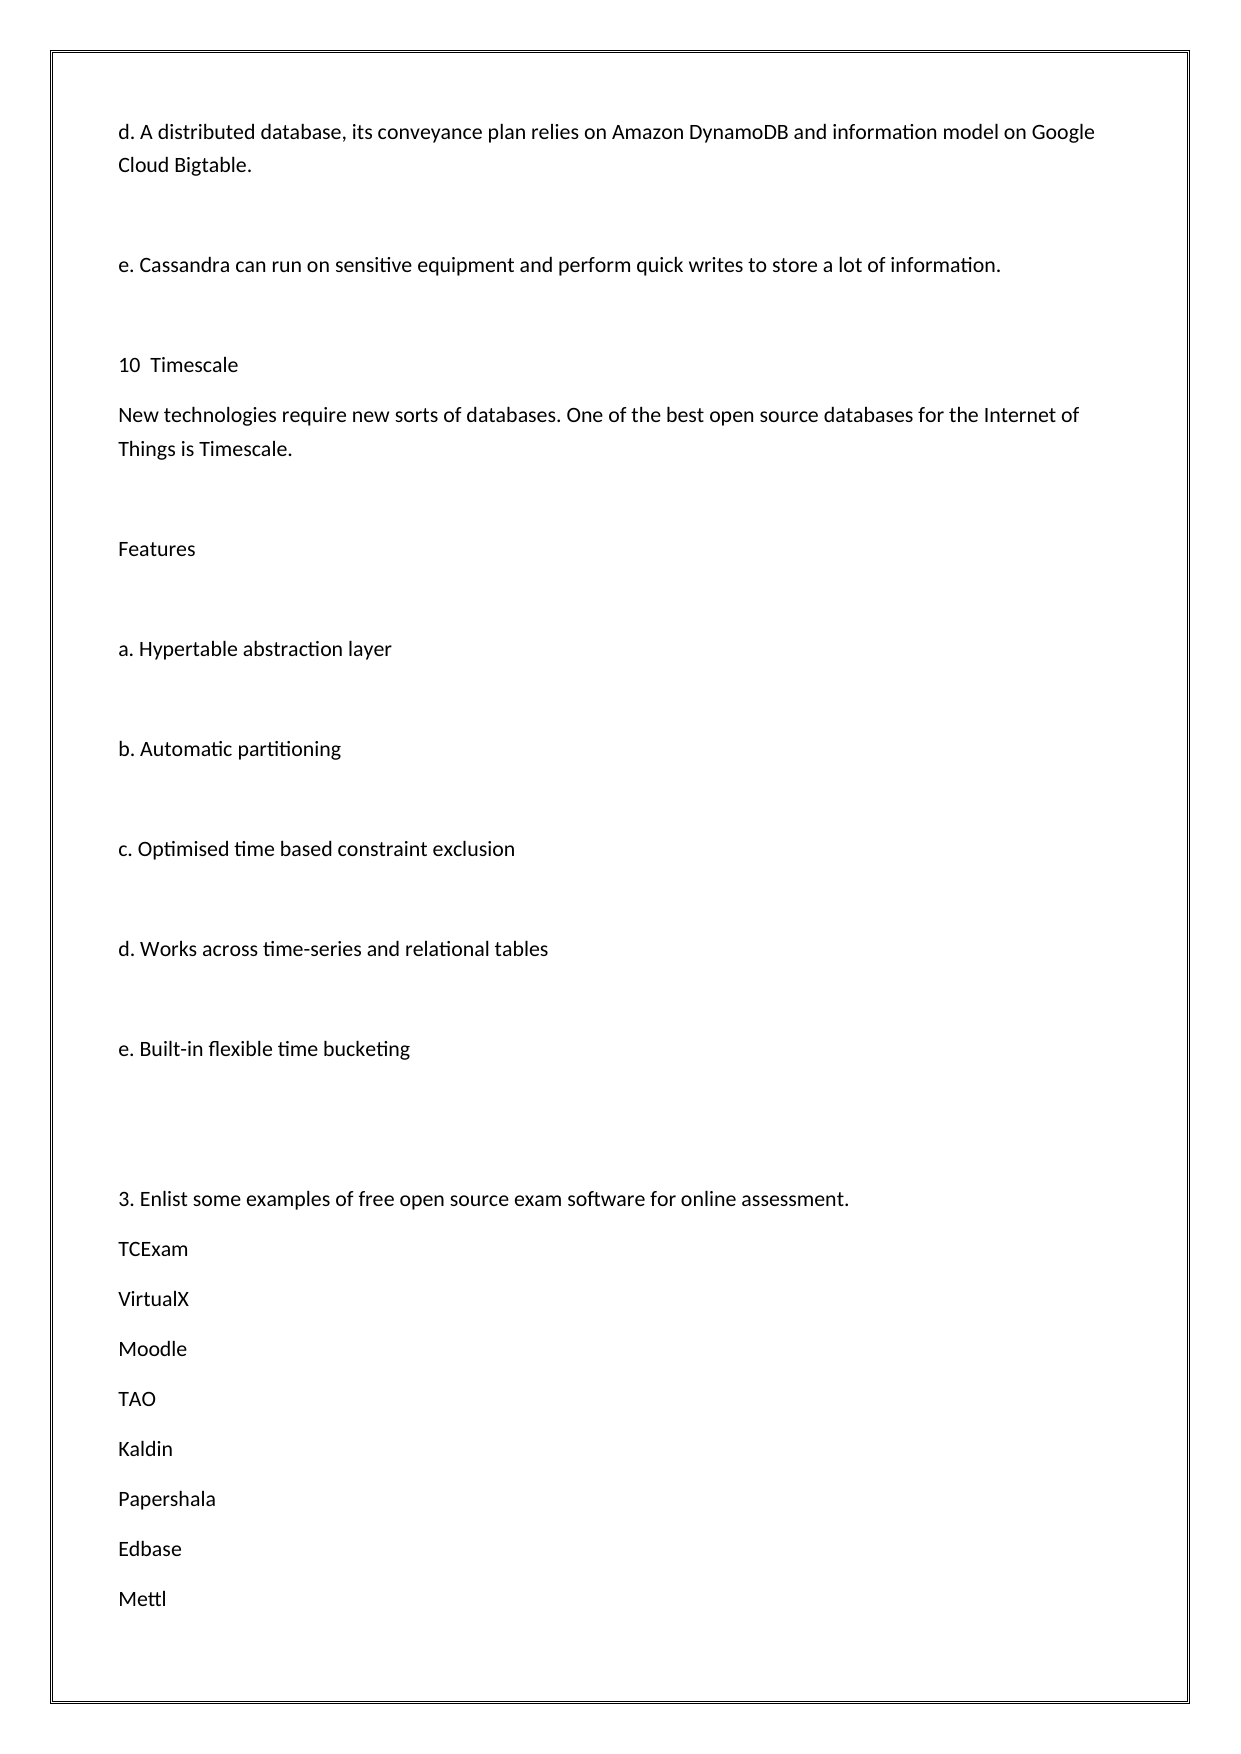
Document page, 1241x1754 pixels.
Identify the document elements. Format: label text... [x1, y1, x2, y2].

text New technologies require new sorts of databases. One of the best open source databases for the Internet of Things is Timescale. [118, 401, 1122, 461]
text Edbase [118, 1535, 1122, 1561]
text c. Optimised time based constraint exclusion [118, 835, 1122, 861]
text b. Automatic partitioning [118, 735, 1122, 761]
text d. A distributed database, its conveyance plan relies on Amazon DynamoDB and information model on Google Cloud Bigtable. [118, 118, 1122, 178]
text d. Works across time-series and relational tables [118, 935, 1122, 961]
text TCExam [118, 1235, 1122, 1261]
text Kaldin [118, 1435, 1122, 1461]
text 3. Enlist some examples of free open source exam software for online assessment. [118, 1185, 1122, 1211]
text Papershala [118, 1485, 1122, 1511]
text VirtualX [118, 1285, 1122, 1311]
text e. Built-in flexible time bucketing [118, 1035, 1122, 1061]
text Mettl [118, 1585, 1122, 1611]
text a. Hypertable abstraction layer [118, 635, 1122, 661]
text 10 Timescale [118, 351, 1122, 378]
text e. Cassandra can run on sensitive equipment and perform quick writes to store a lot of information. [118, 251, 1122, 278]
text TAO [118, 1385, 1122, 1411]
text Moodle [118, 1335, 1122, 1361]
text Features [118, 535, 1122, 561]
